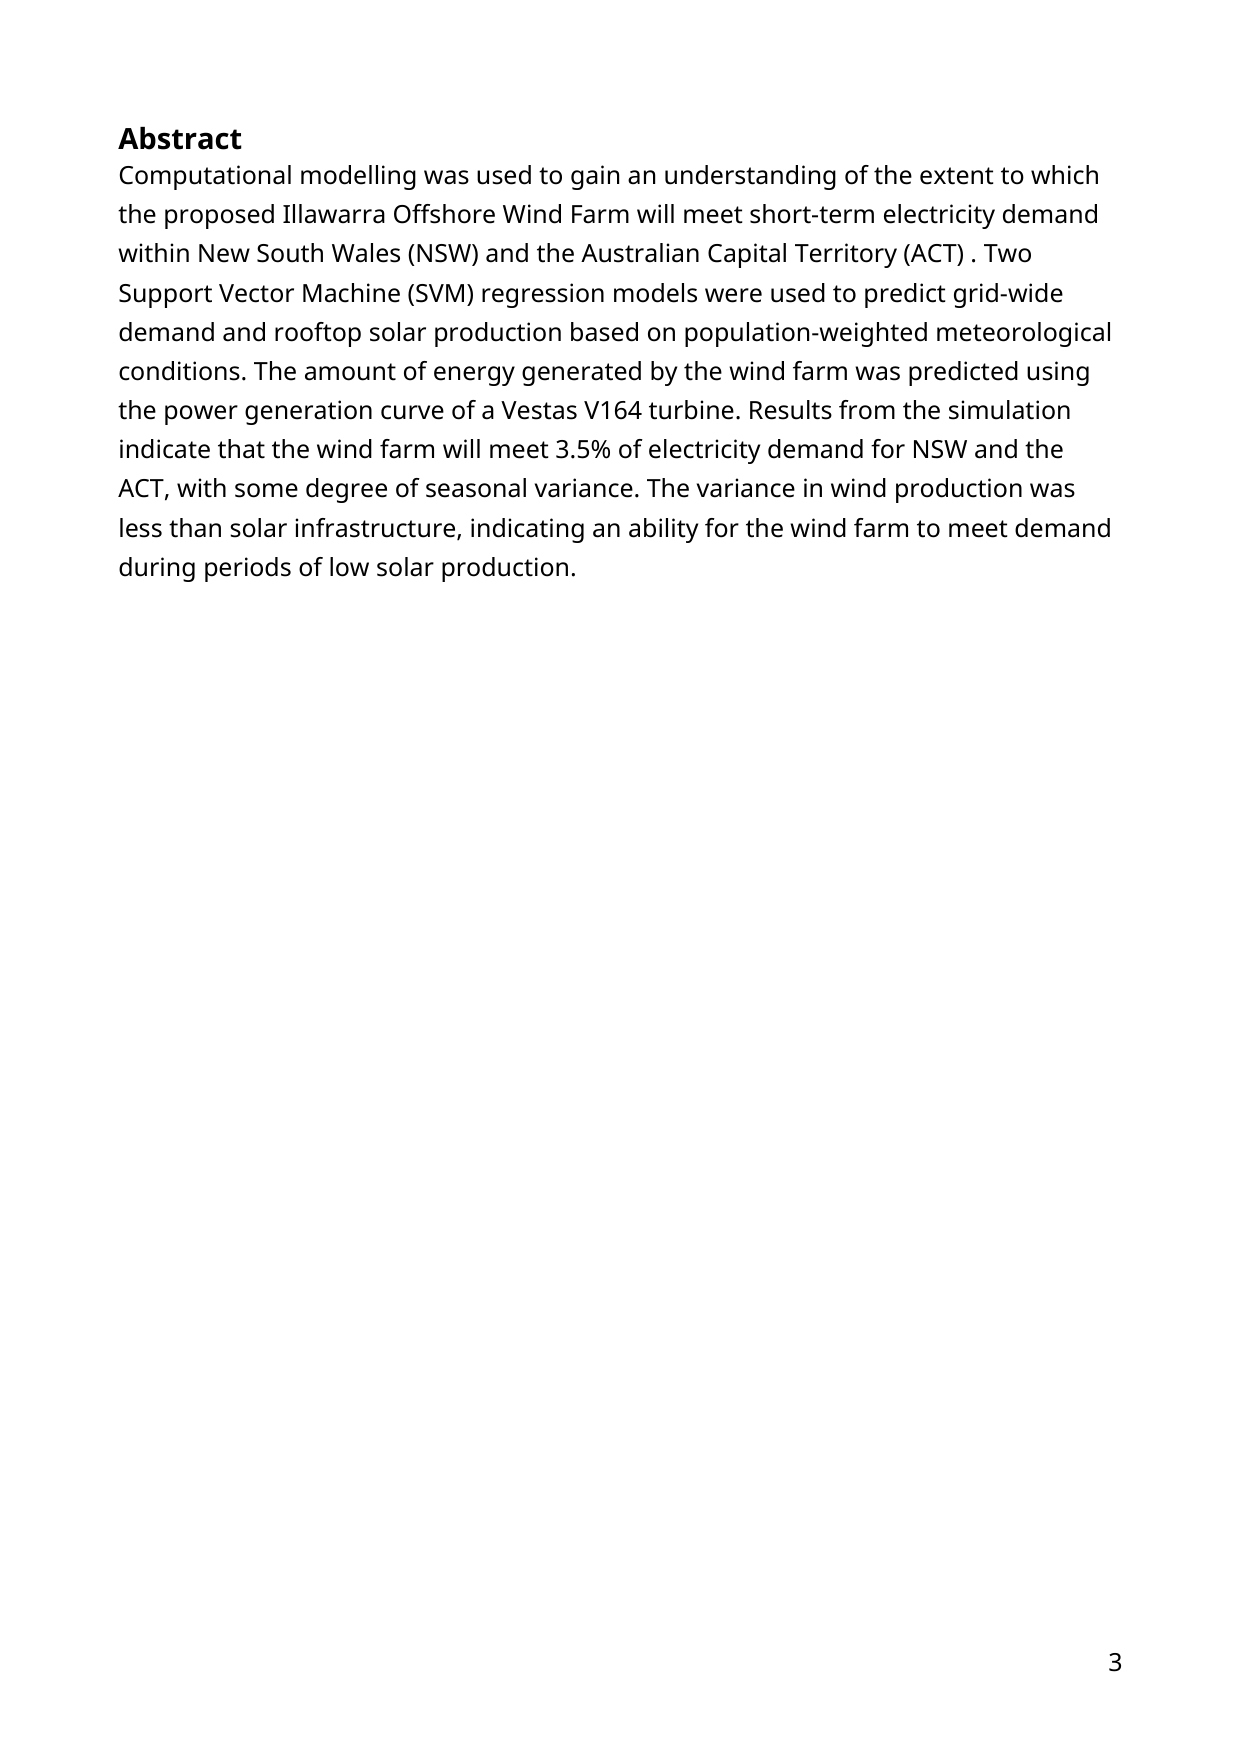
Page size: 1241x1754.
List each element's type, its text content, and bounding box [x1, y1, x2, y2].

subtitle Abstract [118, 118, 1122, 158]
text Computational modelling was used to gain an understanding of the extent to which the proposed Illawarra Offshore Wind Farm will meet short-term electricity demand within New South Wales (NSW) and the Australian Capital Territory (ACT) . Two Support Vector Machine (SVM) regression models were used to predict grid-wide demand and rooftop solar production based on population-weighted meteorological conditions. The amount of energy generated by the wind farm was predicted using the power generation curve of a Vestas V164 turbine. Results from the simulation indicate that the wind farm will meet 3.5% of electricity demand for NSW and the ACT, with some degree of seasonal variance. The variance in wind production was less than solar infrastructure, indicating an ability for the wind farm to meet demand during periods of low solar production. [118, 158, 1122, 583]
